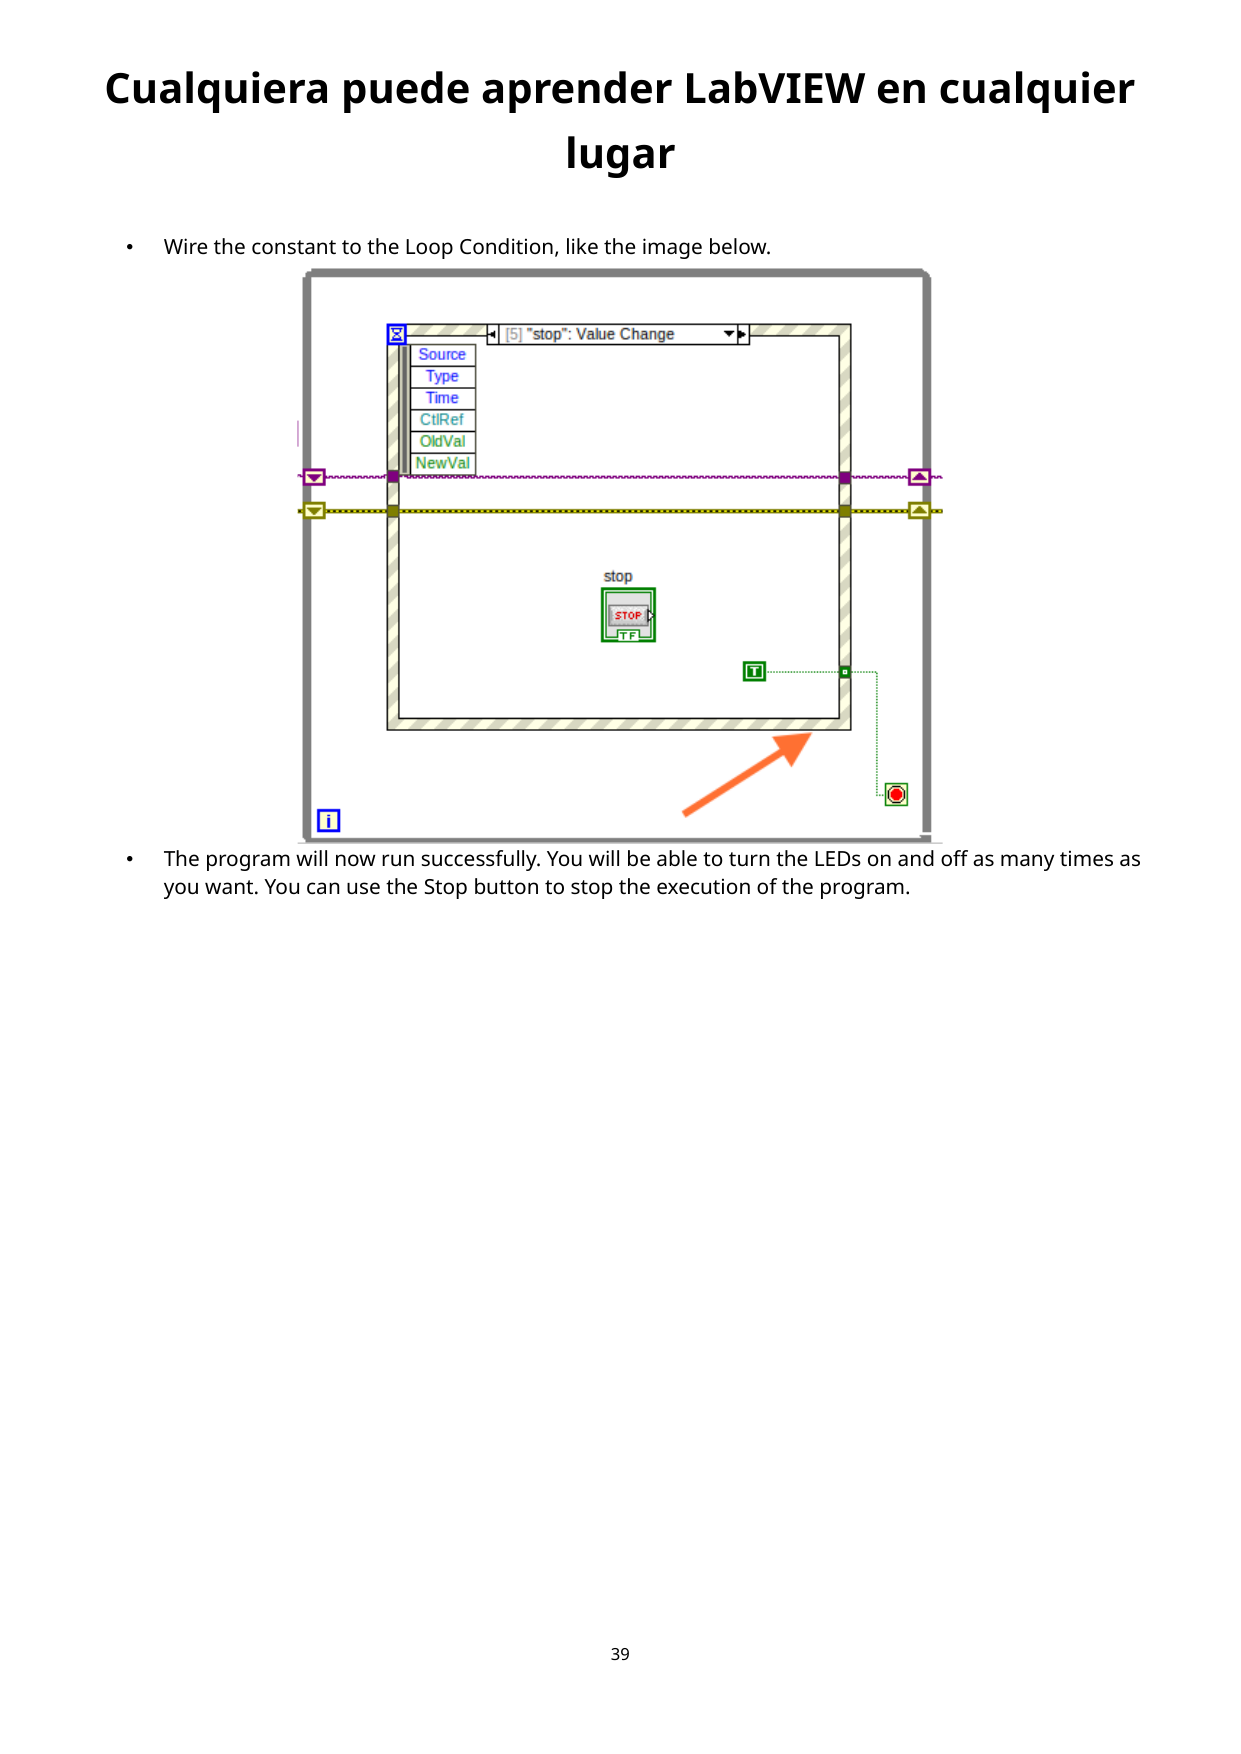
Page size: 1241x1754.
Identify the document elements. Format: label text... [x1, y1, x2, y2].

list Wire the constant to the Loop Condition, like the image below. [126, 232, 1152, 261]
list The program will now run successfully. You will be able to turn the LEDs on and off as many times as you want. You can use the Stop button to stop the execution of the program. [126, 261, 1152, 901]
picture [297, 260, 943, 844]
